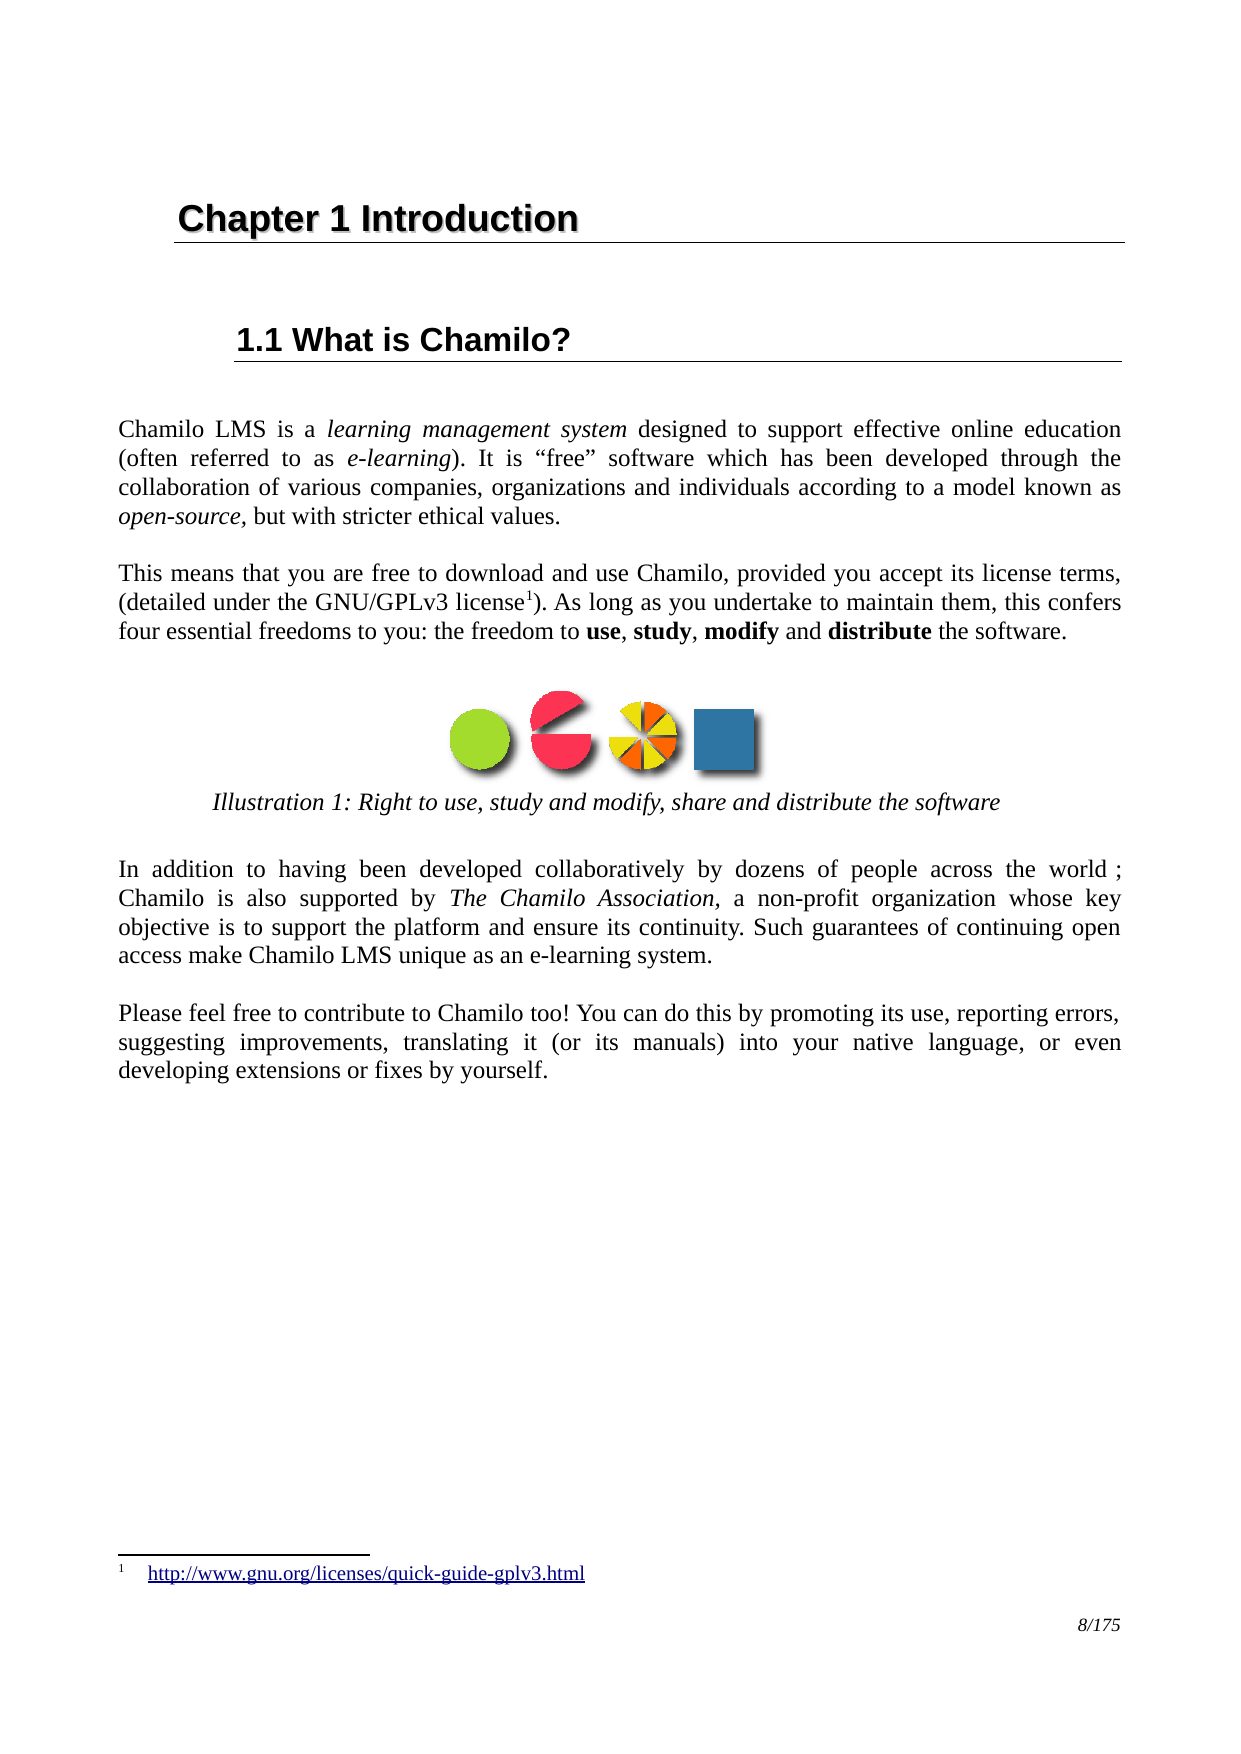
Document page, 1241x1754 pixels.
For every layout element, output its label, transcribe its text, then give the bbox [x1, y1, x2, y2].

text Please feel free to contribute to Chamilo too! You can do this by promoting its use, reporting errors, suggesting improvements, translating it (or its manuals) into your native language, or even developing extensions or fixes by yourself. [118, 998, 1122, 1084]
text In addition to having been developed collaboratively by dozens of people across the world ; Chamilo is also supported by The Chamilo Association, a non-profit organization whose key objective is to support the platform and ensure its continuity. Such guarantees of continuing open access make Chamilo LMS unique as an e-learning system. [118, 854, 1122, 969]
subtitle What is Chamilo? [234, 320, 1122, 361]
subtitle Introduction [174, 193, 1125, 242]
text http://www.gnu.org/licenses/quick-guide-gplv3.html [118, 1561, 1122, 1585]
text Chamilo LMS is a learning management system designed to support effective online education (often referred to as e-learning). It is “free” software which has been developed through the collaboration of various companies, organizations and individuals according to a model known as open-source, but with stricter ethical values. [118, 414, 1122, 529]
text This means that you are free to download and use Chamilo, provided you accept its license terms, (detailed under the GNU/GPLv3 license). As long as you undertake to maintain them, this confers four essential freedoms to you: the freedom to use, study, modify and distribute the software. [118, 558, 1122, 644]
picture [444, 686, 771, 787]
text Illustration 1: Right to use, study and modify, share and distribute the software [212, 686, 1028, 816]
